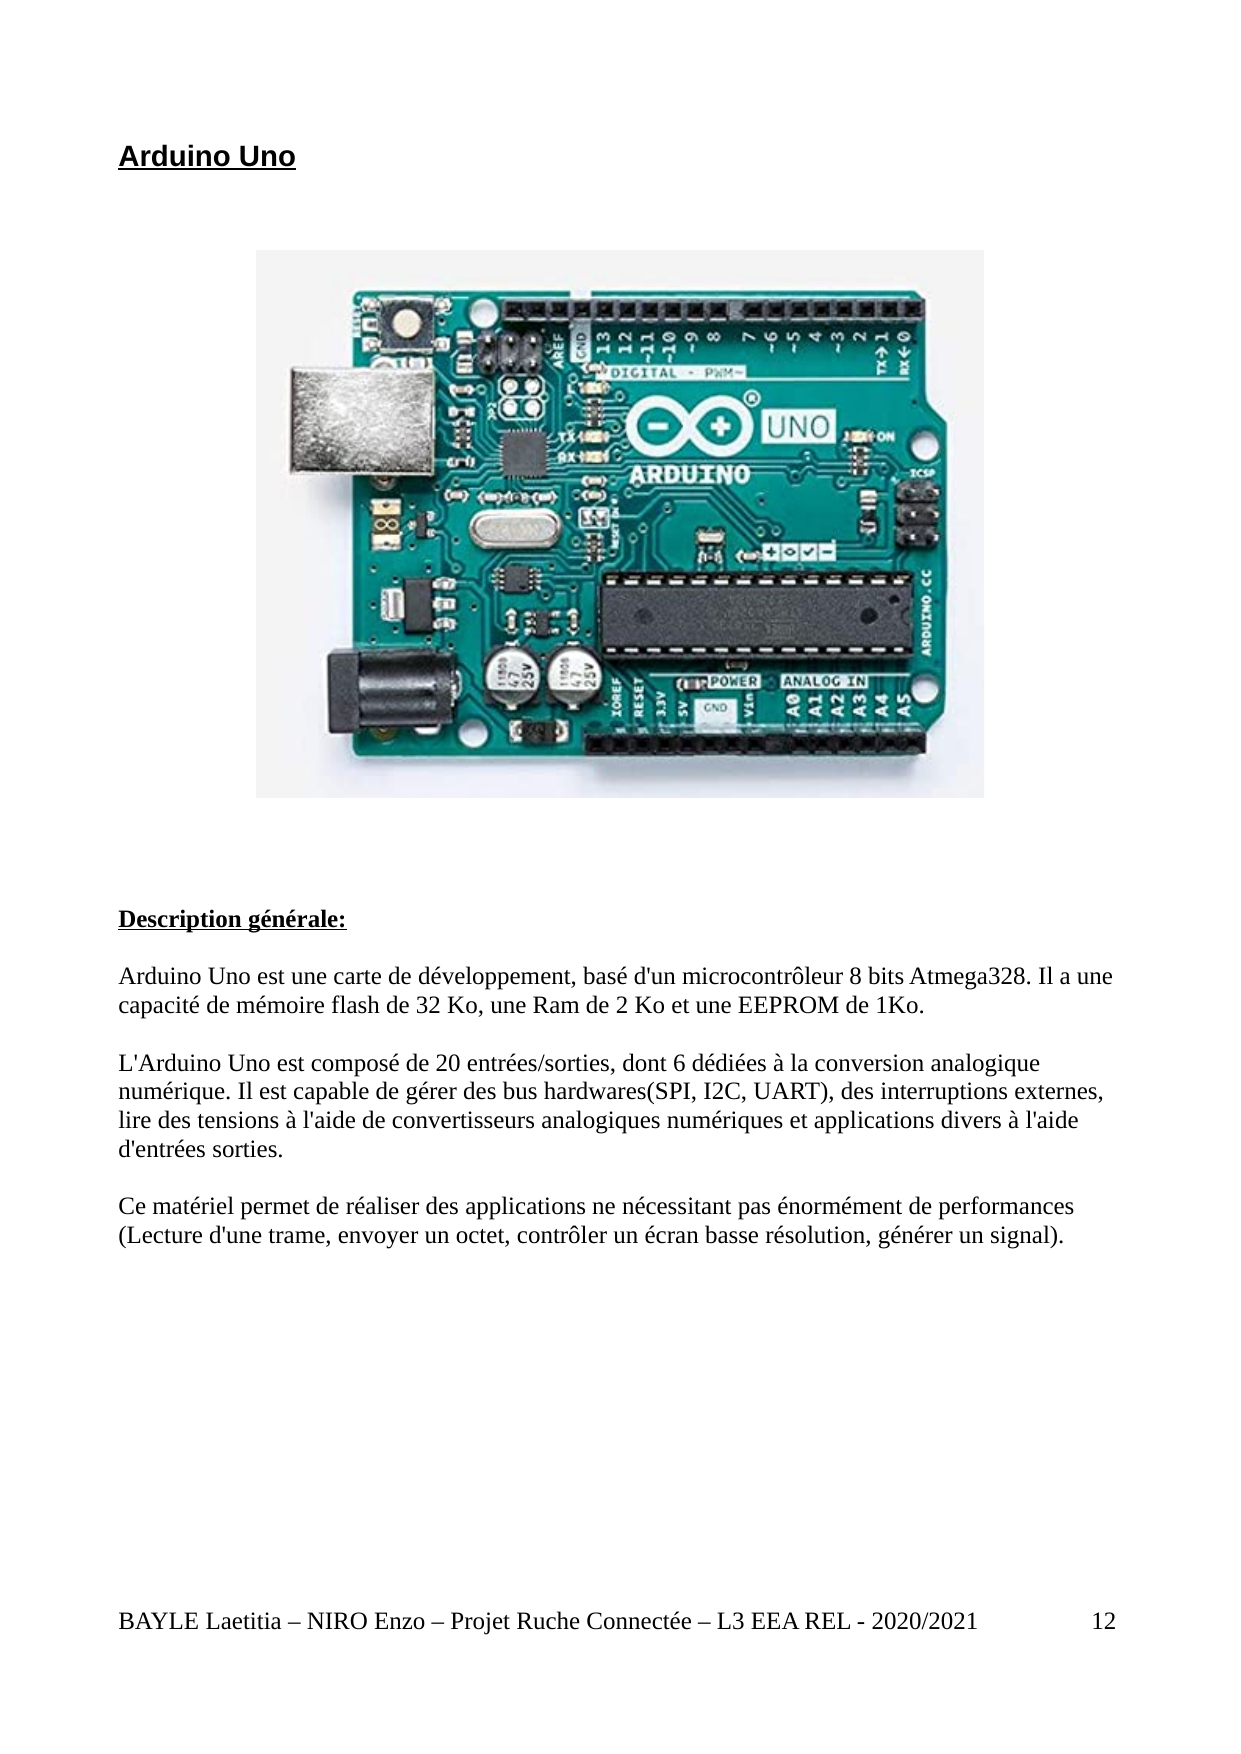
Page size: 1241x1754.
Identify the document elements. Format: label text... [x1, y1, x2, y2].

text Ce matériel permet de réaliser des applications ne nécessitant pas énormément de performances (Lecture d'une trame, envoyer un octet, contrôler un écran basse résolution, générer un signal). [118, 1191, 1122, 1249]
text L'Arduino Uno est composé de 20 entrées/sorties, dont 6 dédiées à la conversion analogique numérique. Il est capable de gérer des bus hardwares(SPI, I2C, UART), des interruptions externes, lire des tensions à l'aide de convertisseurs analogiques numériques et applications divers à l'aide d'entrées sorties. [118, 1048, 1122, 1163]
text Description générale: [118, 904, 1122, 933]
subtitle Arduino Uno [118, 139, 1122, 173]
text Arduino Uno est une carte de développement, basé d'un microcontrôleur 8 bits Atmega328. Il a une capacité de mémoire flash de 32 Ko, une Ram de 2 Ko et une EEPROM de 1Ko. [118, 961, 1122, 1019]
picture [256, 250, 985, 798]
